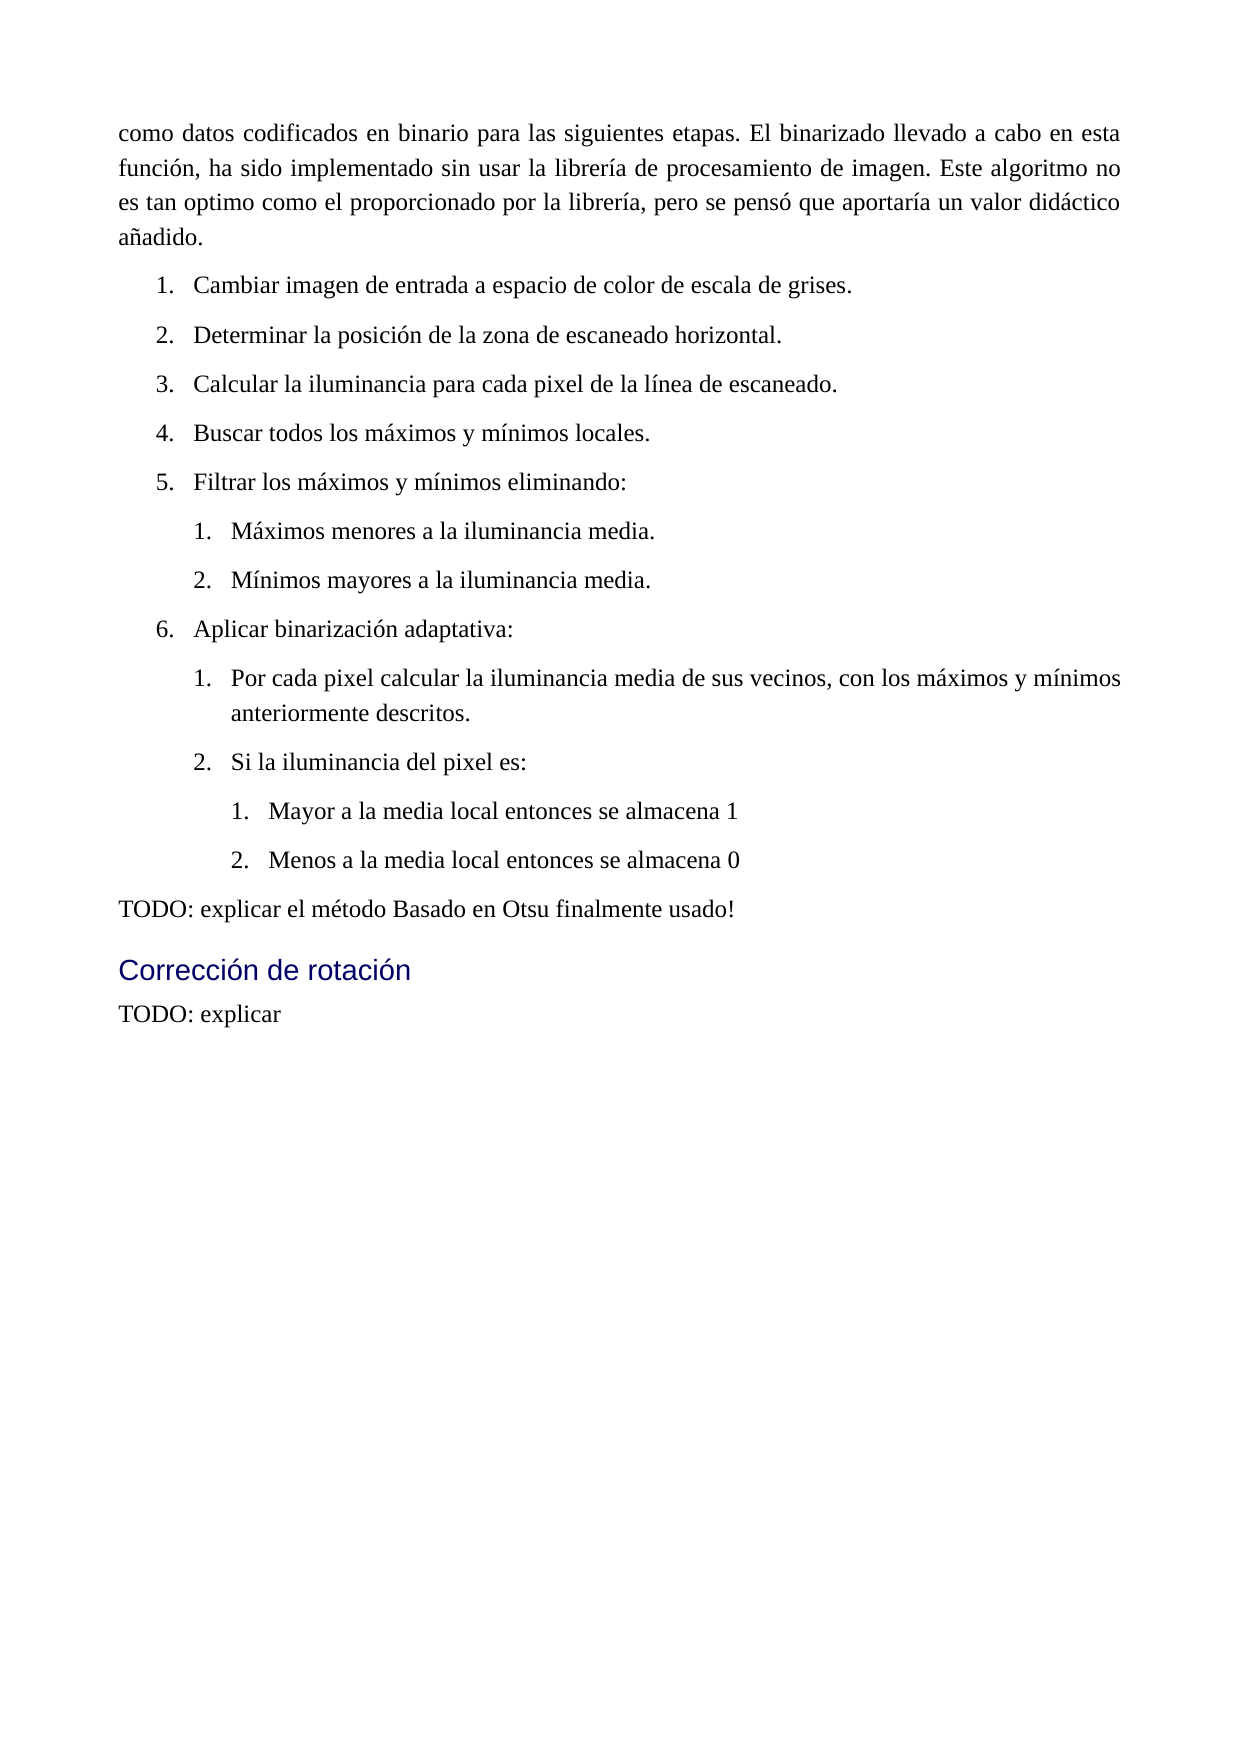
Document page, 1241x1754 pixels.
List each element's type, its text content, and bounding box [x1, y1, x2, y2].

list Mayor a la media local entonces se almacena 1 [231, 796, 1122, 824]
text como datos codificados en binario para las siguientes etapas. El binarizado llevado a cabo en esta función, ha sido implementado sin usar la librería de procesamiento de imagen. Este algoritmo no es tan optimo como el proporcionado por la librería, pero se pensó que aportaría un valor didáctico añadido. [118, 118, 1122, 250]
list Aplicar binarización adaptativa: [156, 614, 1122, 643]
list Si la iluminancia del pixel es: [193, 747, 1122, 775]
list Por cada pixel calcular la iluminancia media de sus vecinos, con los máximos y mínimos anteriormente descritos. [193, 663, 1122, 726]
text TODO: explicar el método Basado en Otsu finalmente usado! [118, 894, 1122, 923]
list Menos a la media local entonces se almacena 0 [231, 845, 1122, 873]
list Determinar la posición de la zona de escaneado horizontal. [156, 320, 1122, 348]
subtitle Corrección de rotación [118, 953, 1122, 987]
list Cambiar imagen de entrada a espacio de color de escala de grises. [156, 271, 1122, 299]
text TODO: explicar [118, 999, 1122, 1028]
list Buscar todos los máximos y mínimos locales. [156, 418, 1122, 447]
list Filtrar los máximos y mínimos eliminando: [156, 467, 1122, 496]
list Calcular la iluminancia para cada pixel de la línea de escaneado. [156, 369, 1122, 397]
list Máximos menores a la iluminancia media. [193, 516, 1122, 545]
list Mínimos mayores a la iluminancia media. [193, 565, 1122, 594]
